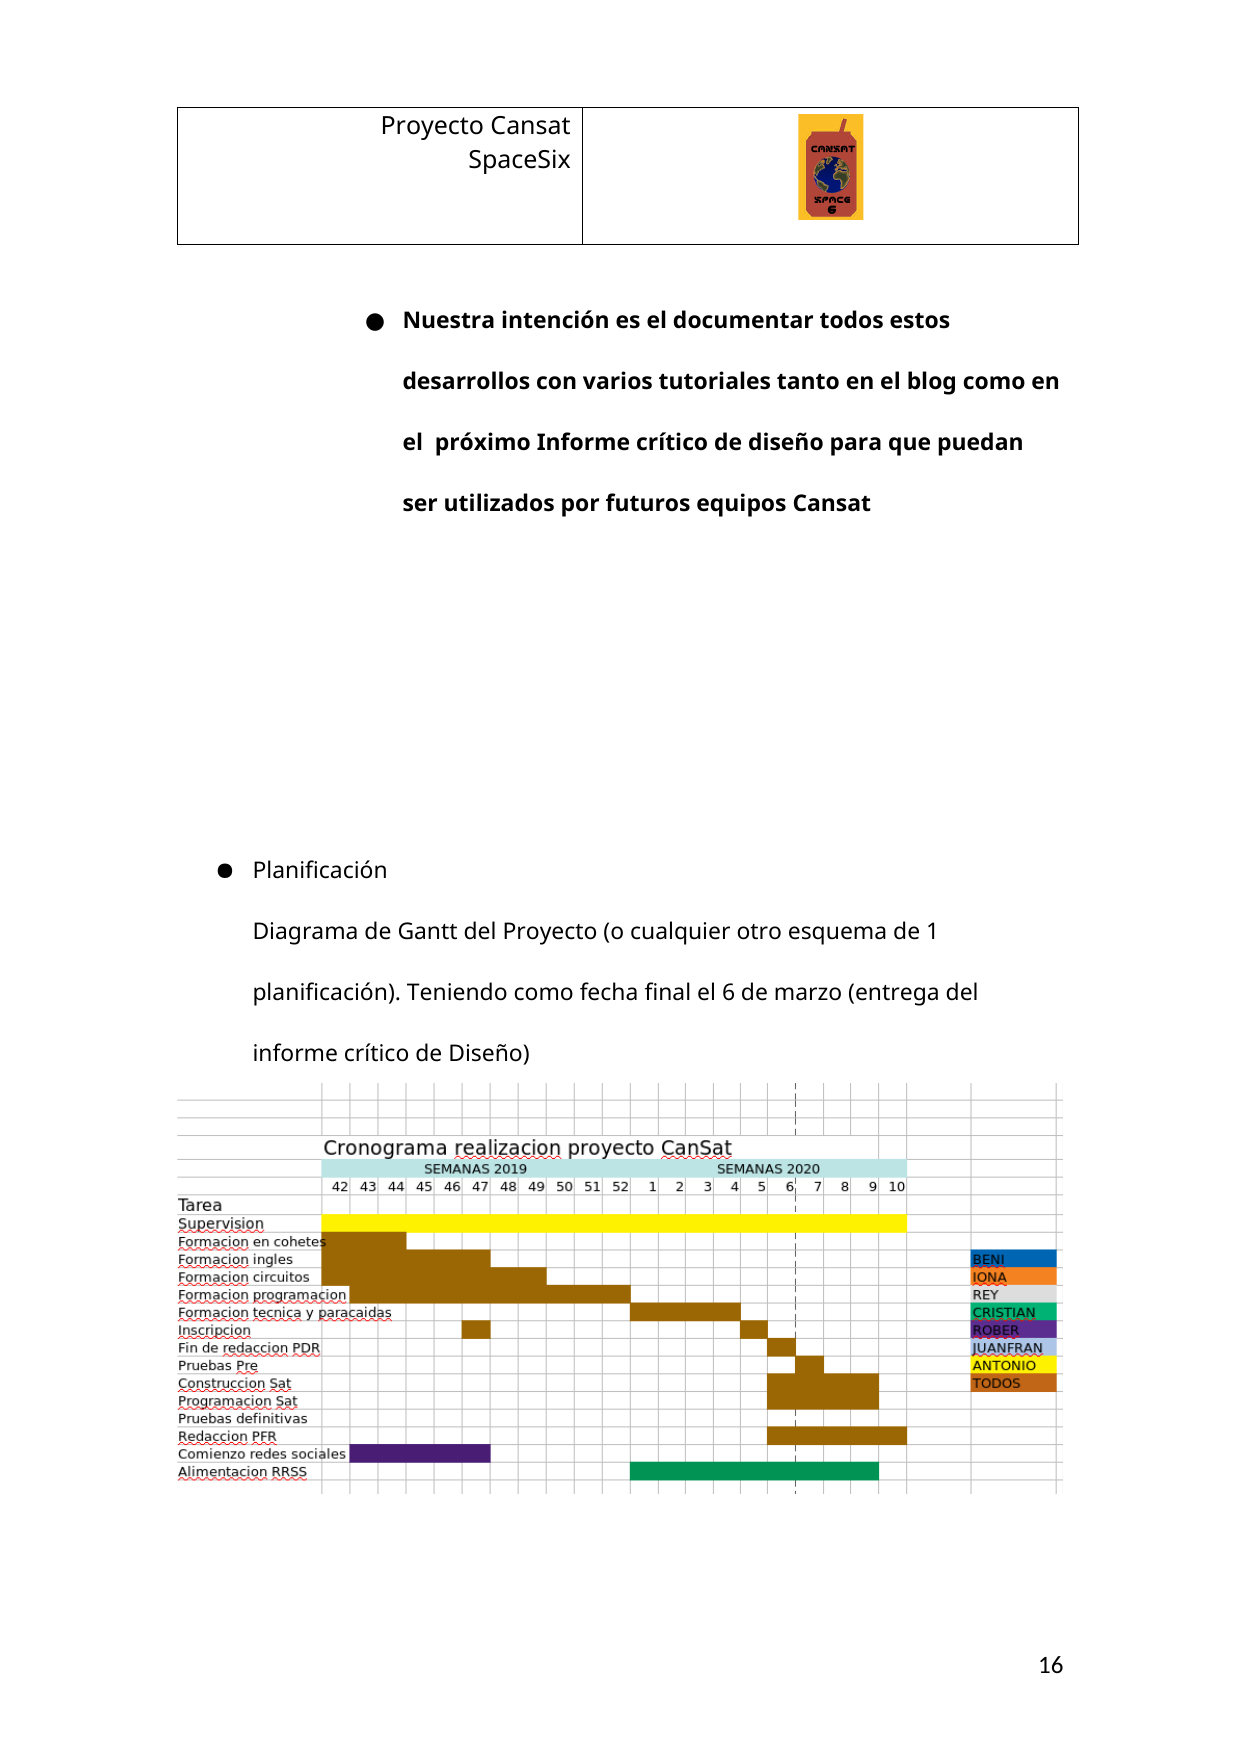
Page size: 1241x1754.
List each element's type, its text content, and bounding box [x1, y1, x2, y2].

list Planificación [215, 839, 1063, 885]
list Diagrama de Gantt del Proyecto (o cualquier otro esquema de 1 planificación). Teniendo como fecha final el 6 de marzo (entrega del informe crítico de Diseño) [215, 900, 1063, 1068]
list Nuestra intención es el documentar todos estos desarrollos con varios tutoriales tanto en el blog como en el próximo Informe crítico de diseño para que puedan ser utilizados por futuros equipos Cansat [365, 274, 1063, 518]
picture [177, 1083, 1063, 1494]
picture [798, 114, 864, 220]
